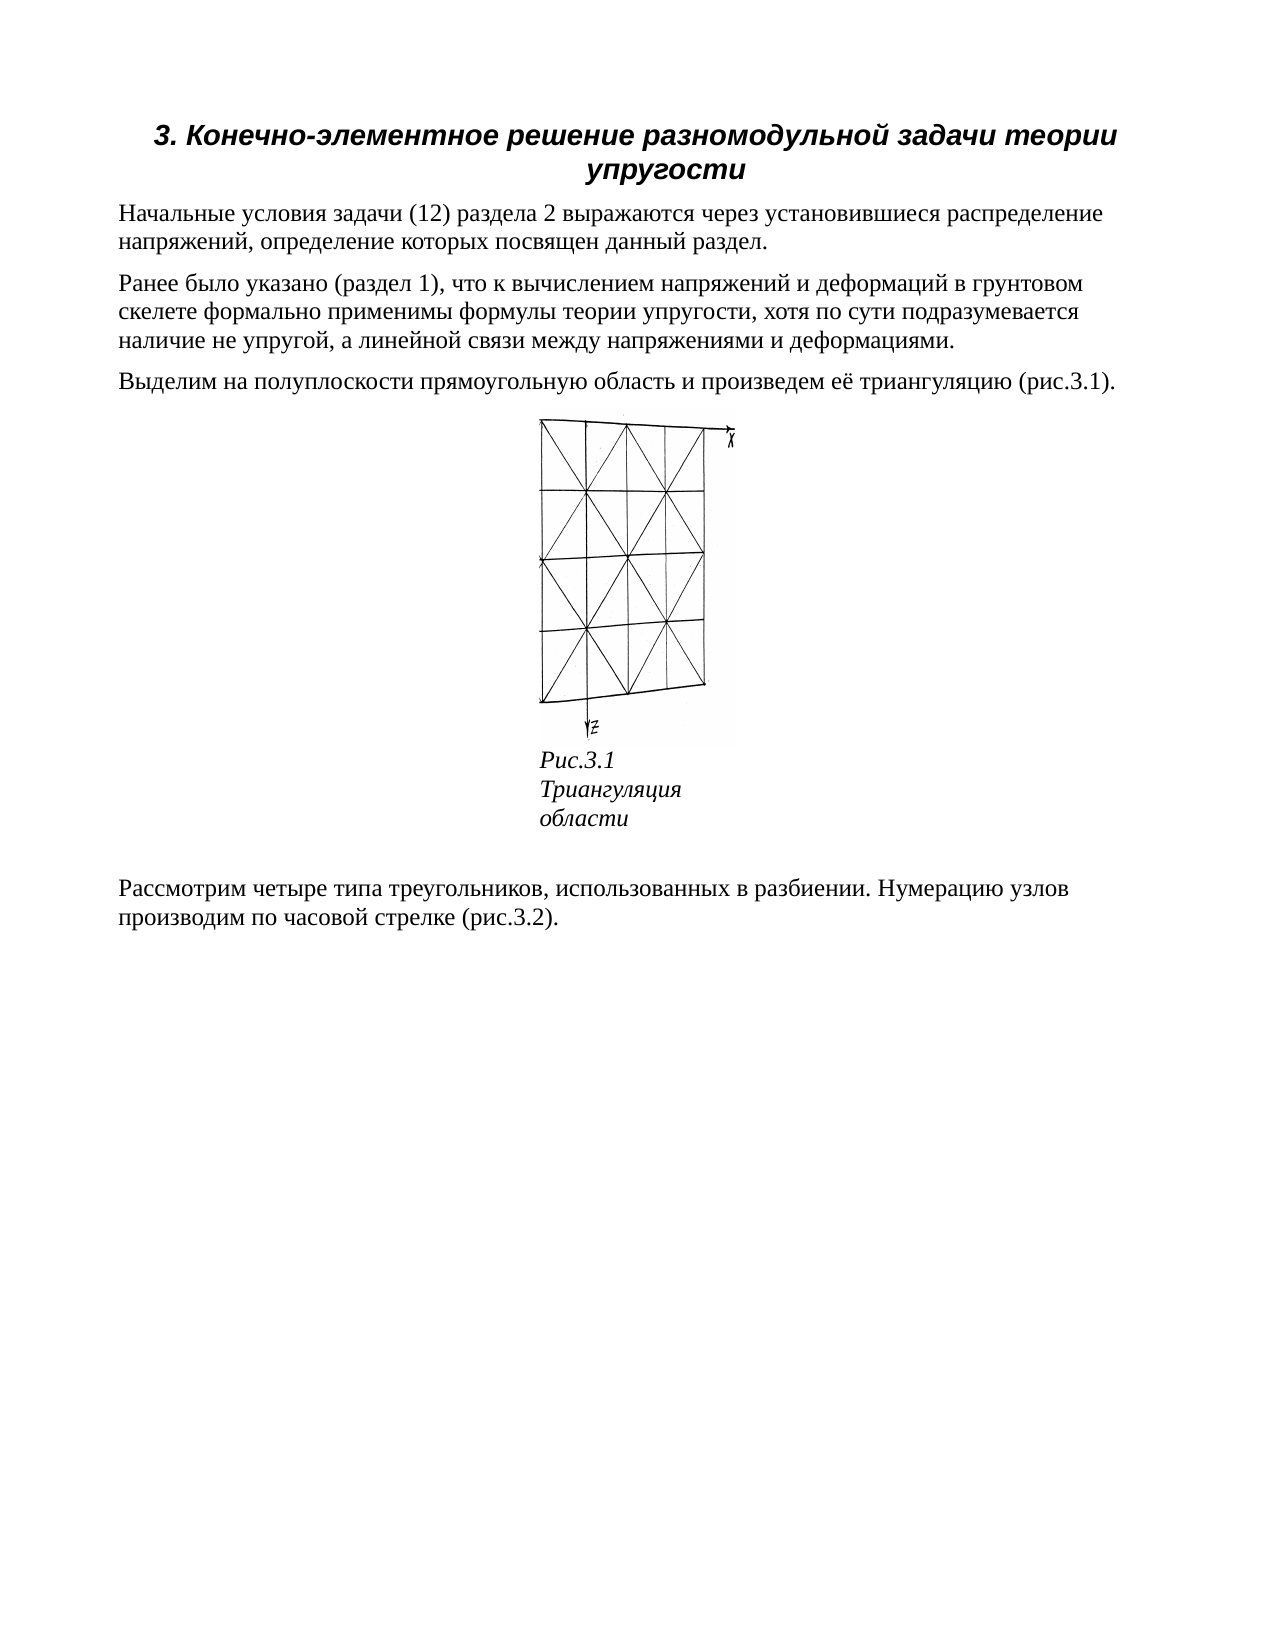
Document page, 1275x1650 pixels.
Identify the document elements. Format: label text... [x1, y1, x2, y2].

subtitle 3. Конечно-элементное решение разномодульной задачи теории упругости [118, 118, 1157, 185]
picture [539, 407, 736, 746]
text Начальные условия задачи (12) раздела 2 выражаются через установившиеся распределение напряжений, определение которых посвящен данный раздел. [118, 198, 1157, 255]
text Рис.3.1 Триангуляция области [539, 746, 736, 832]
text Выделим на полуплоскости прямоугольную область и произведем её триангуляцию (рис.3.1). [118, 366, 1157, 395]
text Ранее было указано (раздел 1), что к вычислением напряжений и деформаций в грунтовом скелете формально применимы формулы теории упругости, хотя по сути подразумевается наличие не упругой, а линейной связи между напряжениями и деформациями. [118, 268, 1157, 354]
text Рассмотрим четыре типа треугольников, использованных в разбиении. Нумерацию узлов производим по часовой стрелке (рис.3.2). [118, 873, 1157, 930]
